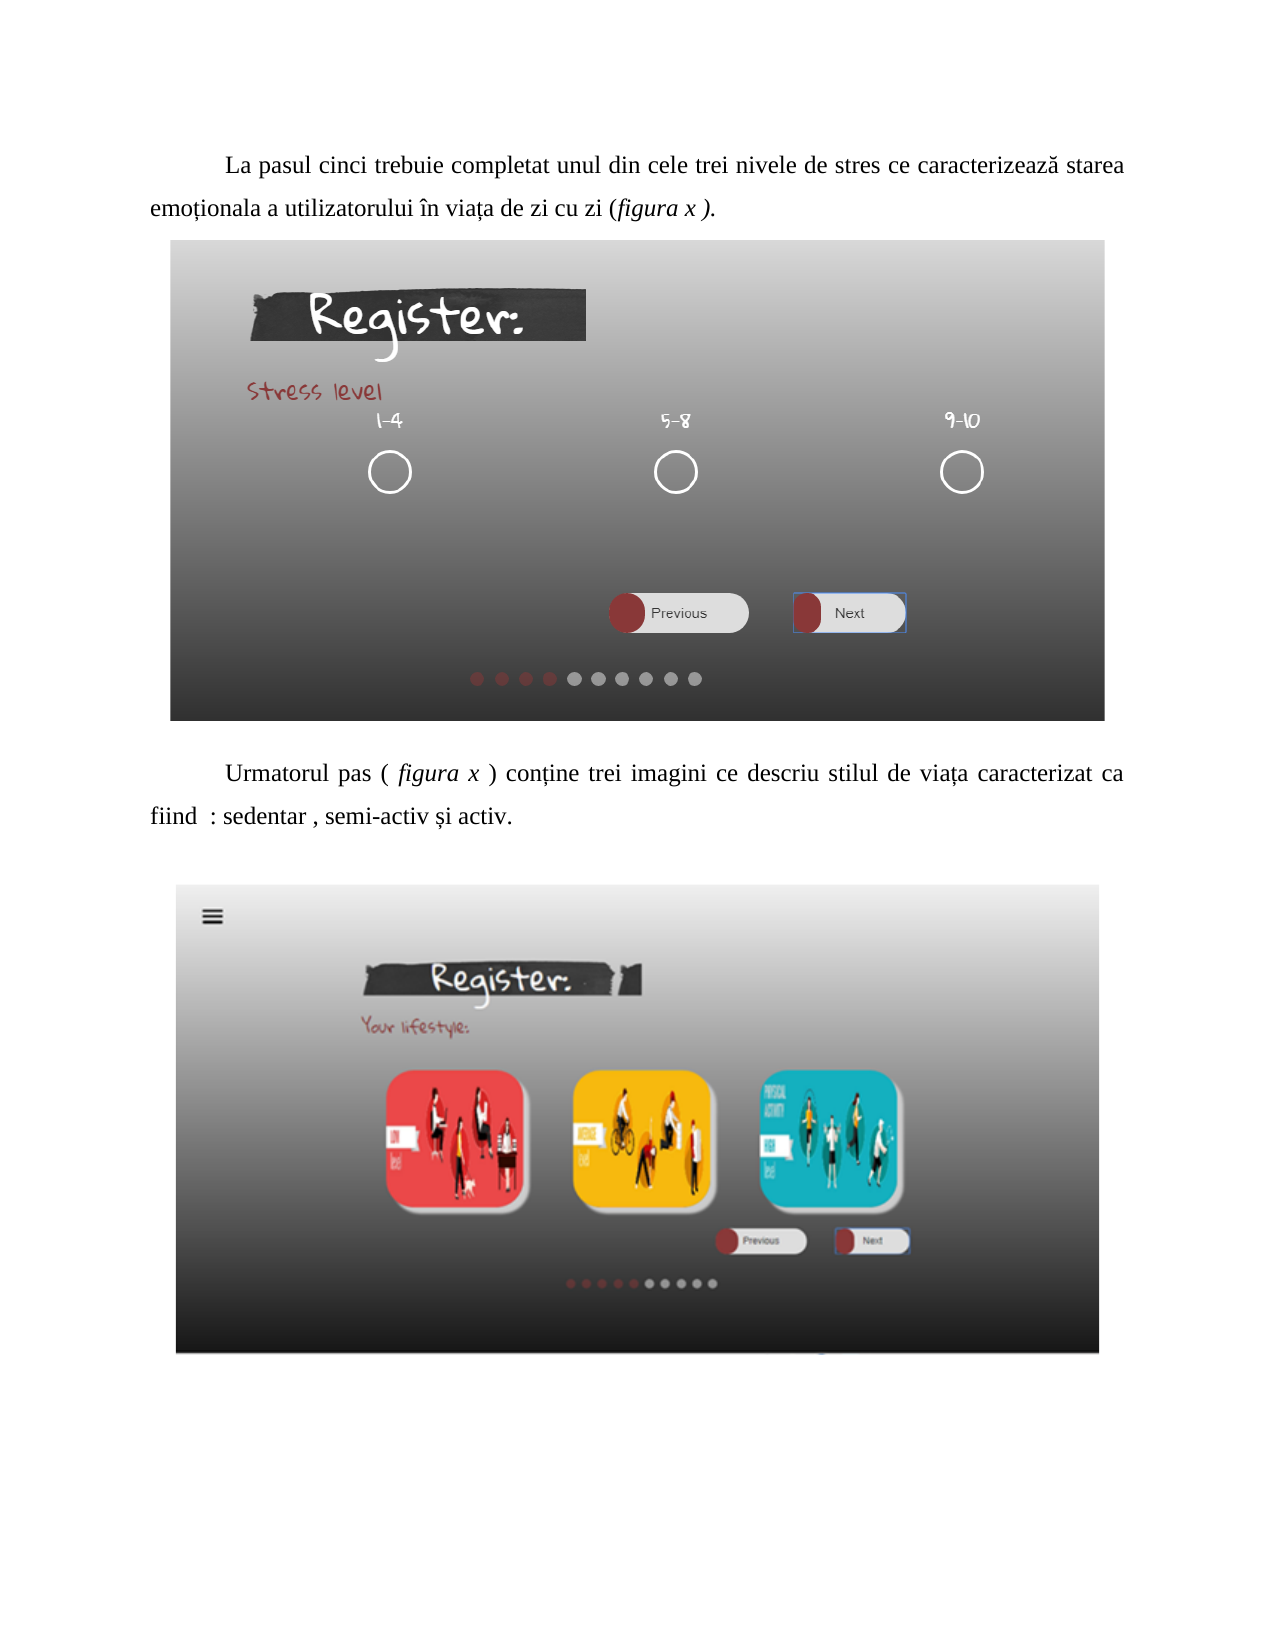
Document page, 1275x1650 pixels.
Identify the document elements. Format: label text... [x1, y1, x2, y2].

picture [175, 882, 1100, 1355]
text La pasul cinci trebuie completat unul din cele trei nivele de stres ce caracterizează starea emoționala a utilizatorului în viața de zi cu zi (figura x ). [150, 150, 1125, 222]
text Urmatorul pas ( figura x ) conține trei imagini ce descriu stilul de viața caracterizat ca fiind : sedentar , semi-activ și activ. [150, 758, 1125, 830]
picture [170, 240, 1105, 721]
